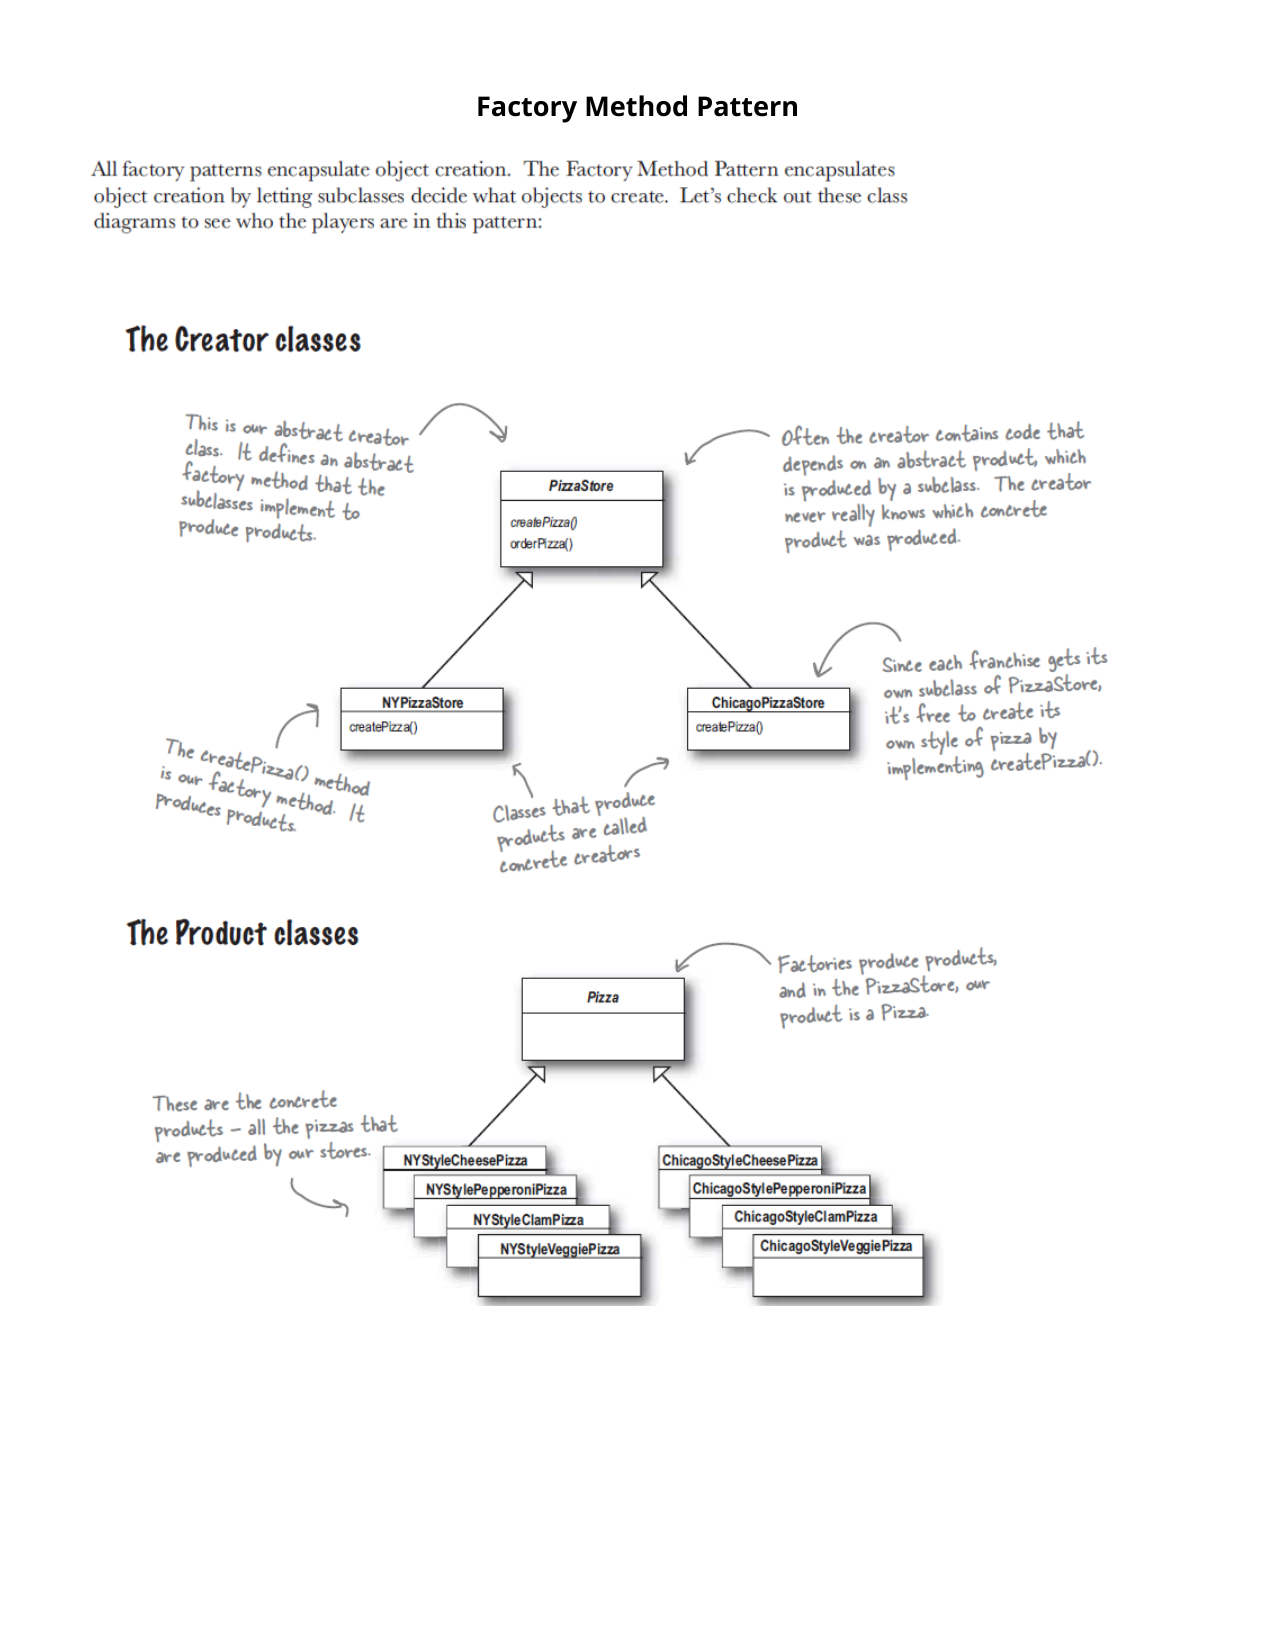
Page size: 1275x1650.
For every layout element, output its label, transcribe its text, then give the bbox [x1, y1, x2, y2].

picture [121, 319, 1117, 1306]
picture [88, 155, 913, 237]
text Factory Method Pattern [81, 87, 1194, 124]
